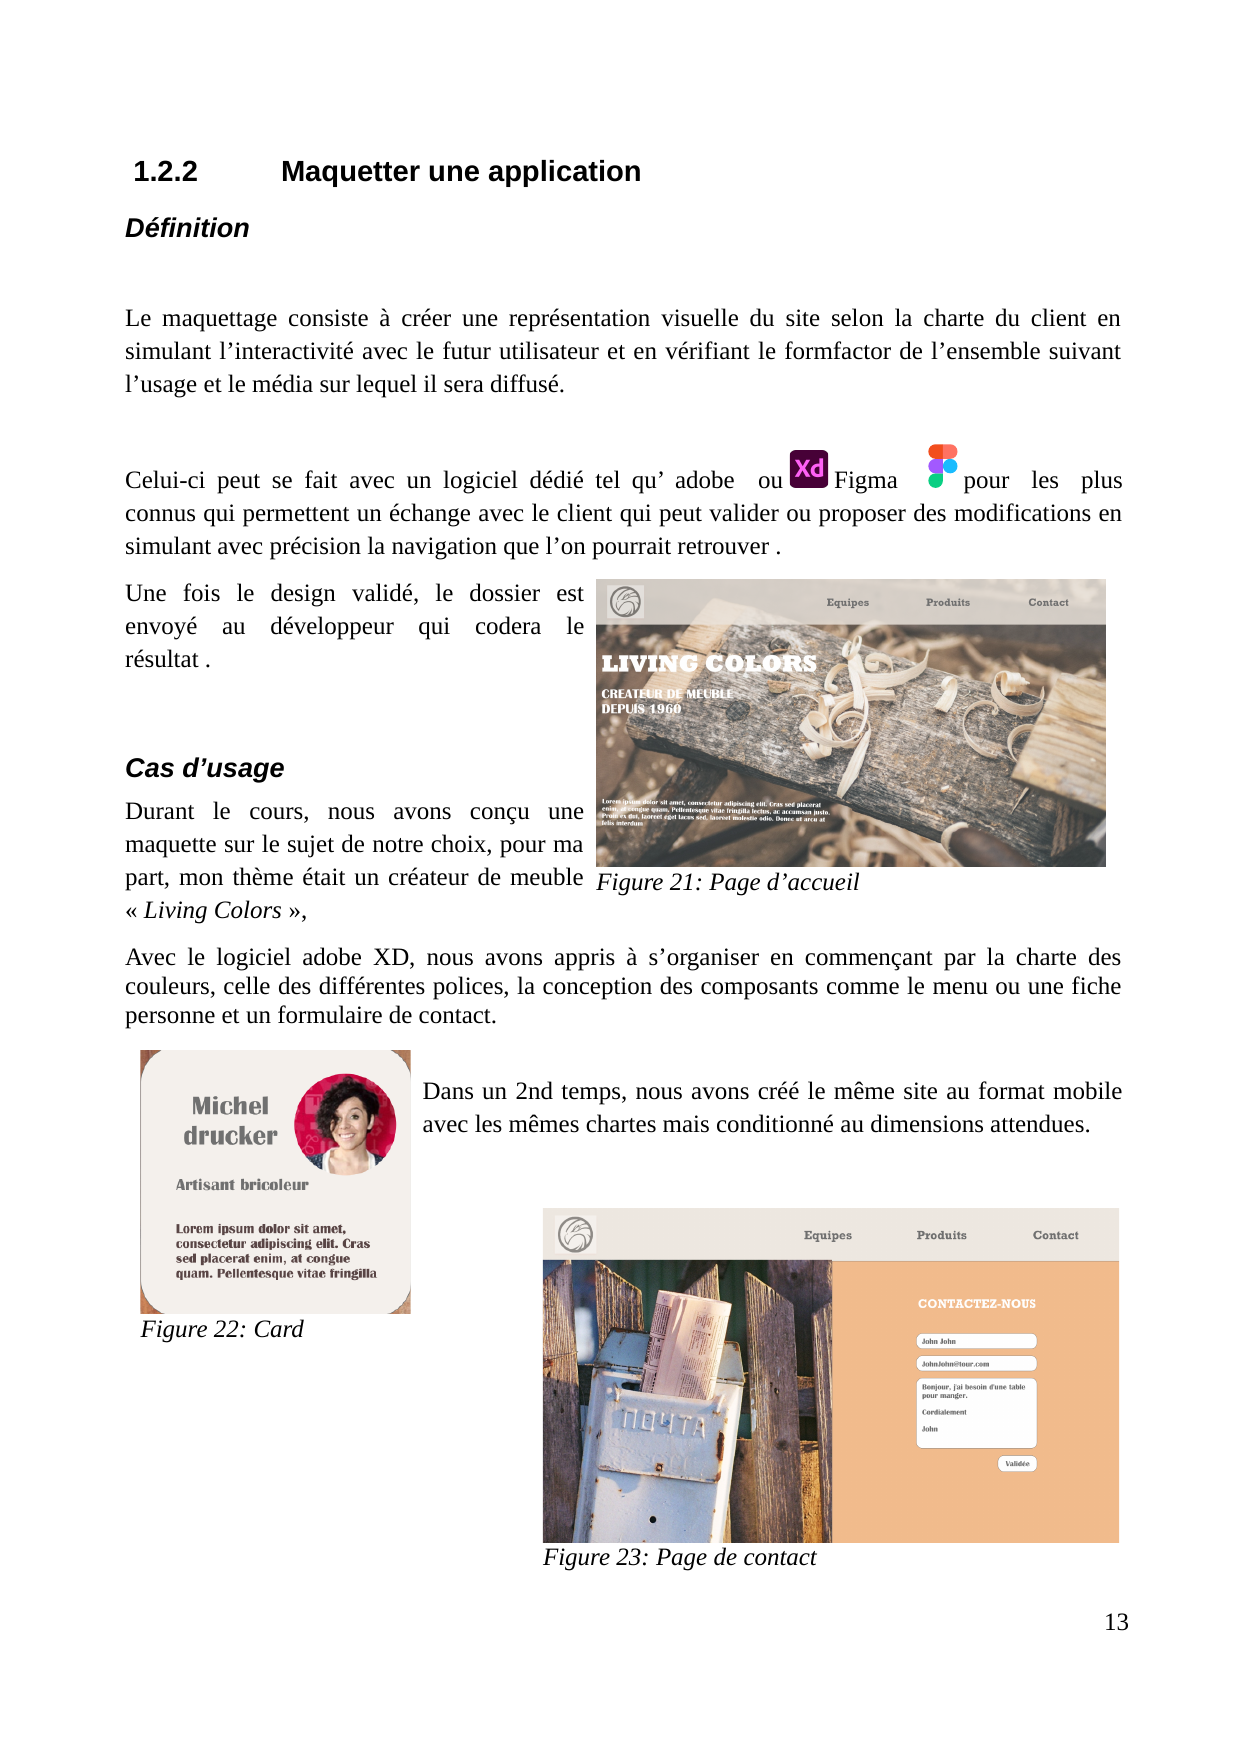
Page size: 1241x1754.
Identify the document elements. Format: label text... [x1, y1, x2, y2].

picture [140, 1050, 411, 1314]
text Celui-ci peut se fait avec un logiciel dédié tel qu’ adobe ou Figma pour les plus connus qui permettent un échange avec le client qui peut valider ou proposer des modifications en simulant avec précision la navigation que l’on pourrait retrouver . [125, 465, 1123, 559]
list Durant le cours, nous avons conçu une maquette sur le sujet de notre choix, pour ma part, mon thème était un créateur de meuble « Living Colors », [125, 796, 1123, 924]
picture [789, 450, 829, 488]
subtitle Maquetter une application [125, 153, 1123, 187]
list Figure 22: Card [140, 1314, 411, 1343]
text Figure 23: Page de contact [543, 1543, 1119, 1571]
subtitle Cas d’usage [125, 752, 596, 783]
subtitle Définition [125, 212, 1123, 243]
text Le maquettage consiste à créer une représentation visuelle du site selon la charte du client en simulant l’interactivité avec le futur utilisateur et en vérifiant le formfactor de l’ensemble suivant l’usage et le média sur lequel il sera diffusé. [125, 303, 1123, 398]
text Une fois le design validé, le dossier est envoyé au développeur qui codera le résultat . [125, 567, 1123, 673]
text Avec le logiciel adobe XD, nous avons appris à s’organiser en commençant par la charte des couleurs, celle des différentes polices, la conception des composants comme le menu ou une fiche personne et un formulaire de contact. [125, 942, 1123, 1029]
text Dans un 2nd temps, nous avons créé le même site au format mobile avec les mêmes chartes mais conditionné au dimensions attendues. [411, 1076, 1123, 1138]
picture [542, 1208, 1120, 1543]
subtitle [1106, 752, 1123, 783]
text Figure 21: Page d’accueil [596, 867, 1106, 895]
picture [596, 579, 1106, 867]
